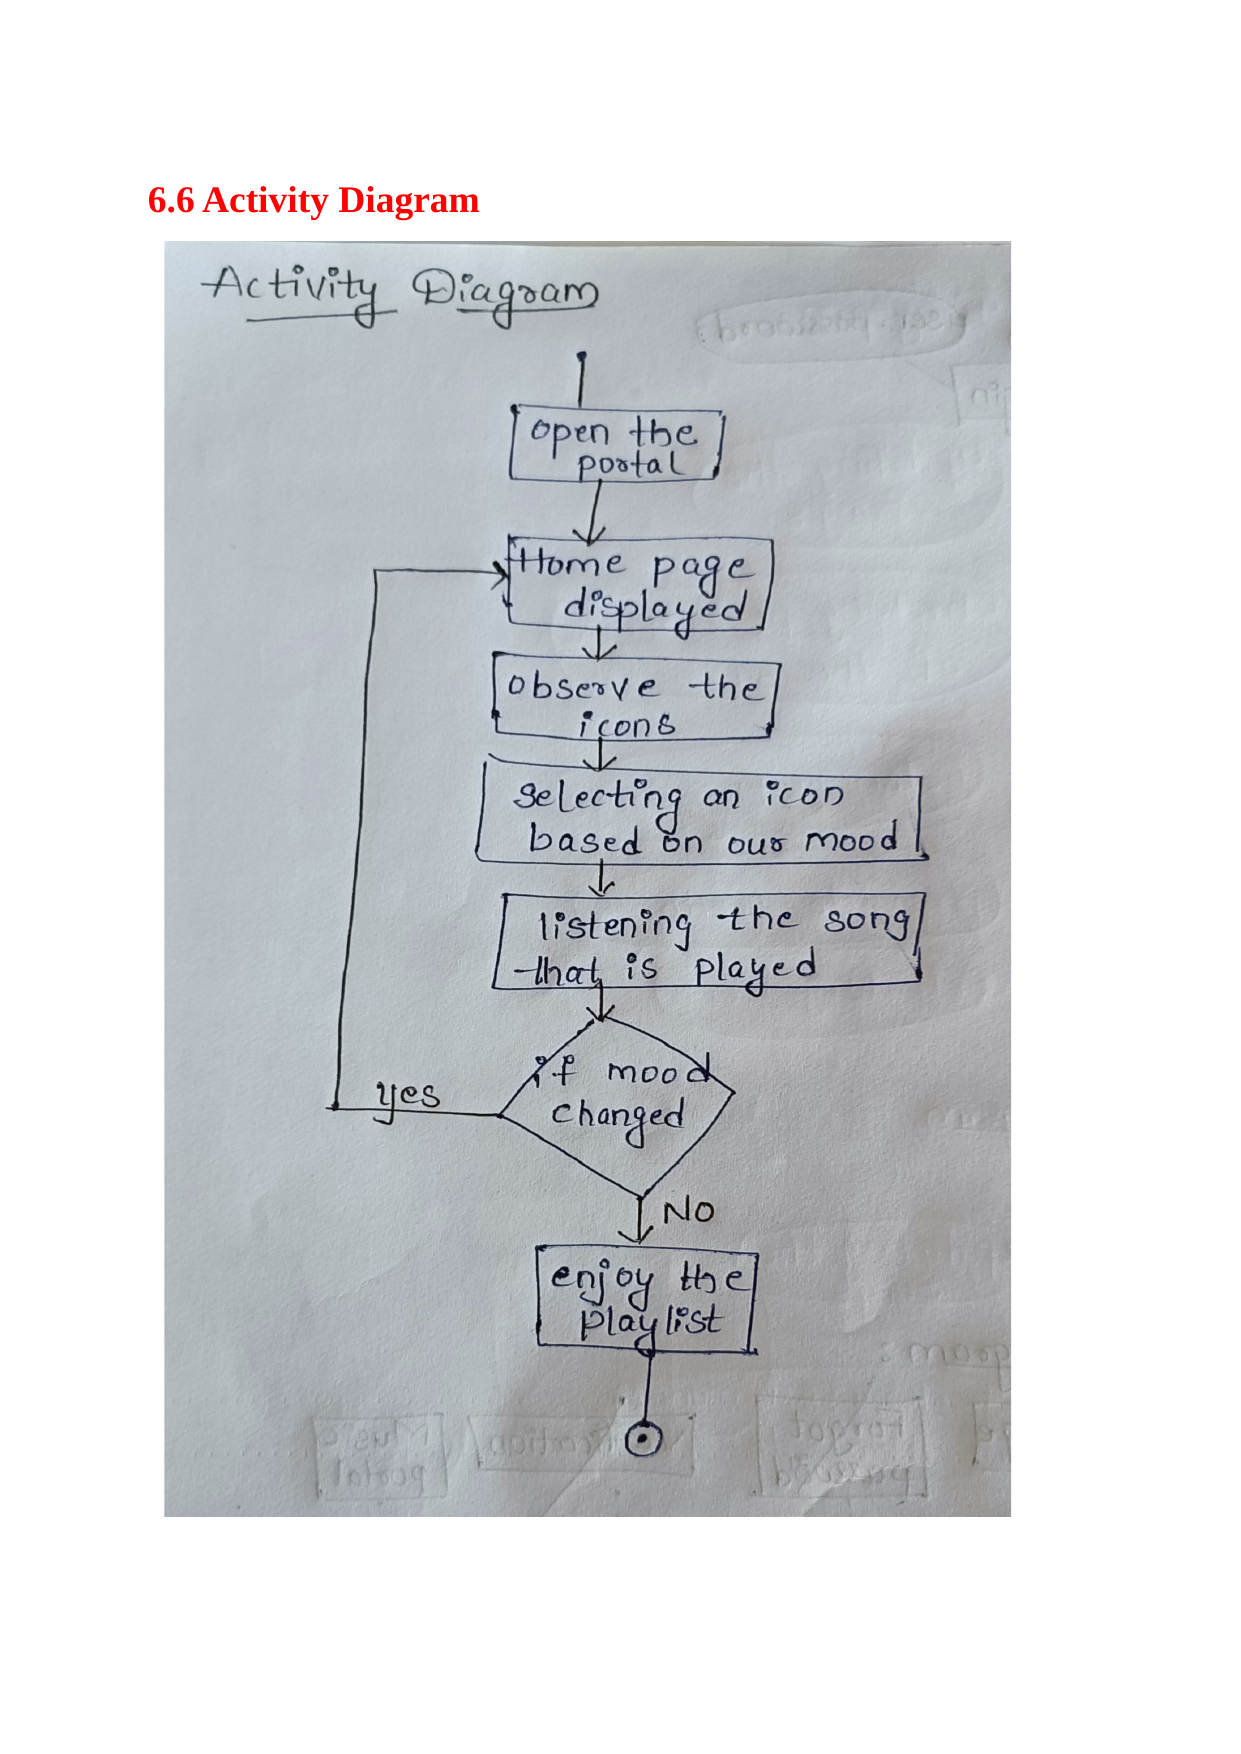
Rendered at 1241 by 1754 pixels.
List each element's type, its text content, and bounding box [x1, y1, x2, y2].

text 6.6 Activity Diagram [148, 177, 1128, 220]
picture [164, 241, 1012, 1517]
